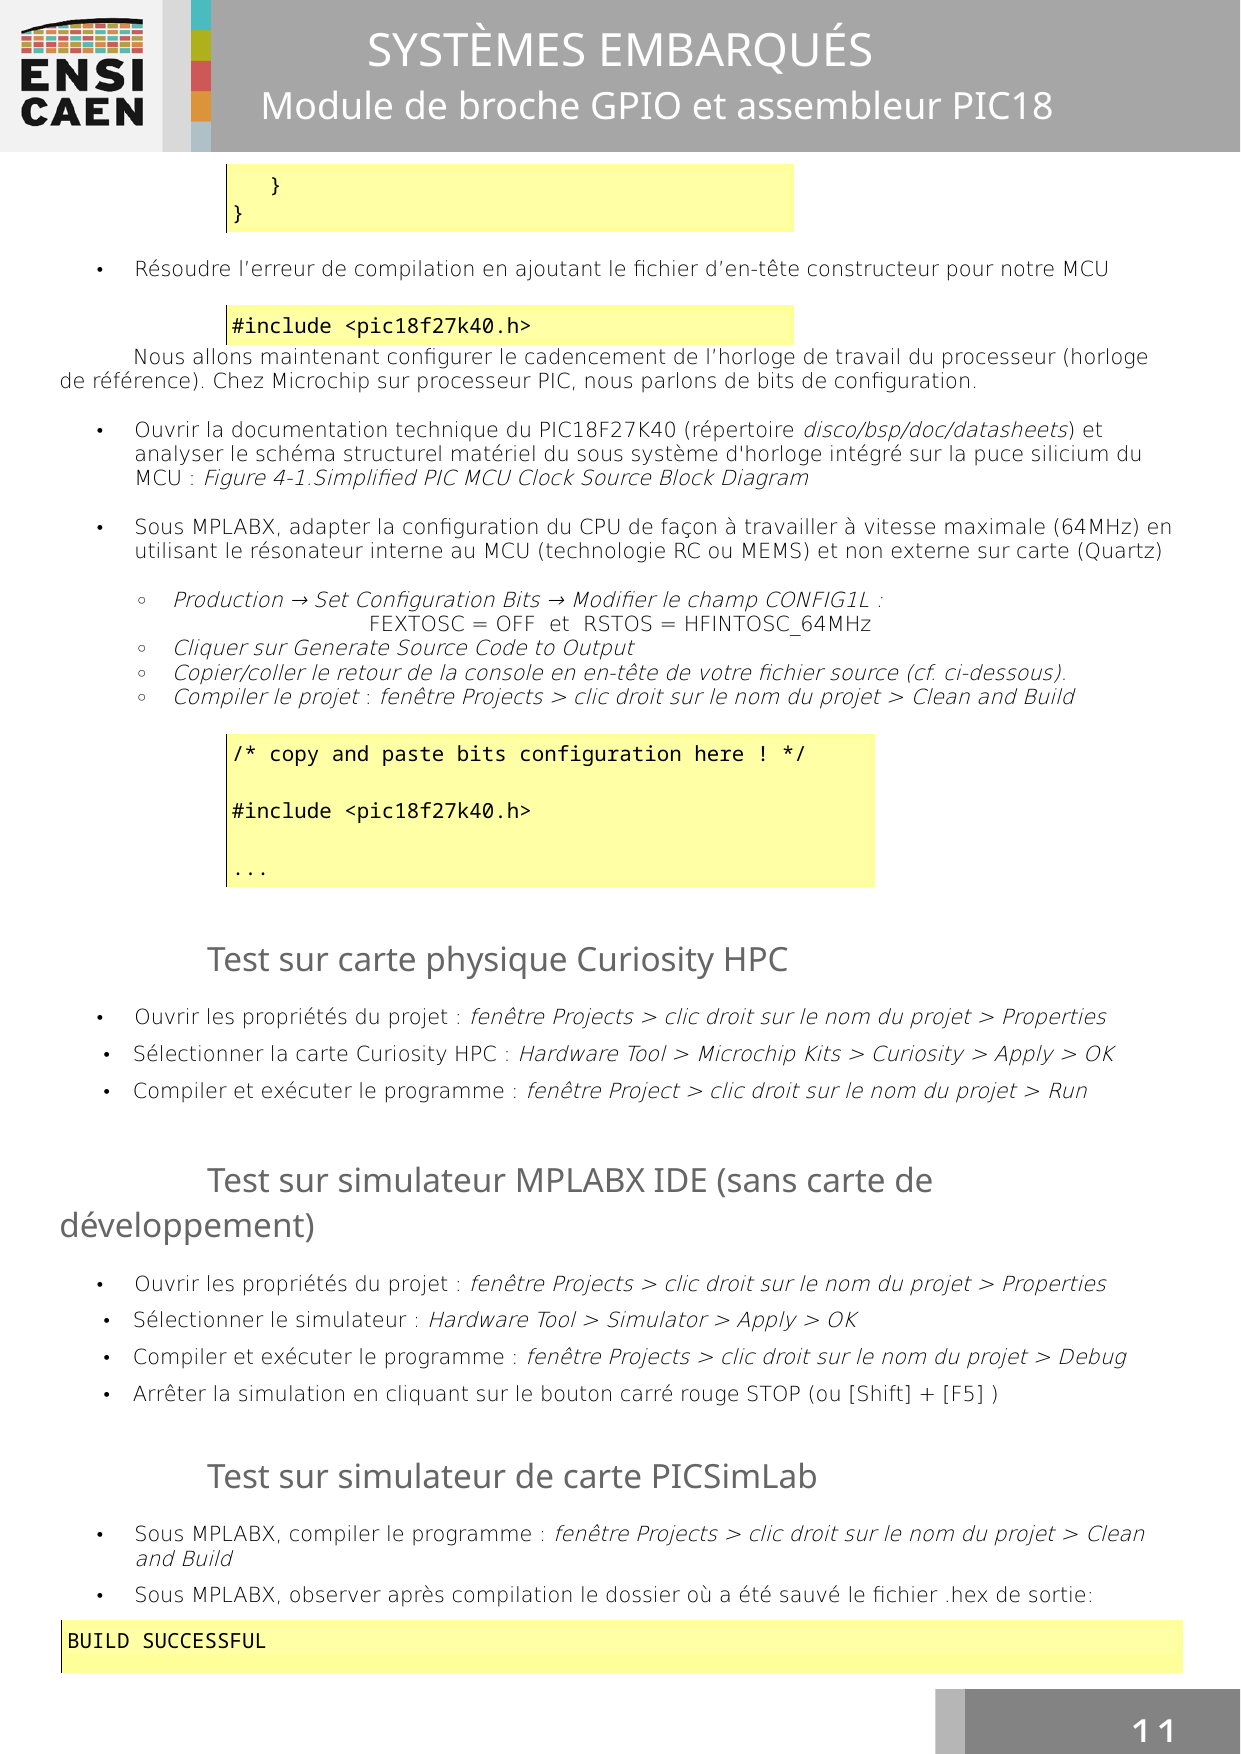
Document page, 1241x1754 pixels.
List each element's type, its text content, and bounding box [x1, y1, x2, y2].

table_header BUILD SUCCESSFUL [62, 1620, 1183, 1673]
text Nous allons maintenant configurer le cadencement de l’horloge de travail du processeur (horloge de référence). Chez Microchip sur processeur PIC, nous parlons de bits de configuration. [59, 345, 1181, 394]
text Test sur simulateur de carte PICSimLab [59, 1453, 1181, 1498]
list Cliquer sur Generate Source Code to Output [134, 636, 1181, 661]
list Ouvrir la documentation technique du PIC18F27K40 (répertoire disco/bsp/doc/datasheets) et analyser le schéma structurel matériel du sous système d'horloge intégré sur la puce silicium du MCU : Figure 4-1.Simplified PIC MCU Clock Source Block Diagram [97, 418, 1181, 491]
picture [935, 1689, 1241, 1754]
table_header } } [227, 164, 794, 232]
list Production → Set Configuration Bits → Modifier le champ CONFIG1L : [134, 588, 1181, 612]
text Test sur carte physique Curiosity HPC [59, 936, 1181, 981]
list Sous MPLABX, adapter la configuration du CPU de façon à travailler à vitesse maximale (64MHz) en utilisant le résonateur interne au MCU (technologie RC ou MEMS) et non externe sur carte (Quartz) [97, 515, 1181, 563]
list Compiler le projet : fenêtre Projects > clic droit sur le nom du projet > Clean and Build [134, 685, 1181, 709]
list Arrêter la simulation en cliquant sur le bouton carré rouge STOP (ou [Shift] + [F5] ) [103, 1382, 1181, 1406]
list Ouvrir les propriétés du projet : fenêtre Projects > clic droit sur le nom du projet > Properties [97, 1005, 1181, 1029]
table_header /* copy and paste bits configuration here ! */ #include <pic18f27k40.h> ... [227, 734, 875, 887]
picture [0, 0, 1241, 152]
table_header #include <pic18f27k40.h> [227, 305, 794, 345]
list Sélectionner le simulateur : Hardware Tool > Simulator > Apply > OK [103, 1308, 1181, 1333]
list Compiler et exécuter le programme : fenêtre Project > clic droit sur le nom du projet > Run [103, 1079, 1181, 1103]
list Compiler et exécuter le programme : fenêtre Projects > clic droit sur le nom du projet > Debug [103, 1345, 1181, 1369]
list Ouvrir les propriétés du projet : fenêtre Projects > clic droit sur le nom du projet > Properties [97, 1272, 1181, 1296]
list Sous MPLABX, observer après compilation le dossier où a été sauvé le fichier .hex de sortie: [97, 1583, 1181, 1608]
text Test sur simulateur MPLABX IDE (sans carte de développement) [59, 1156, 1181, 1247]
list Copier/coller le retour de la console en en-tête de votre fichier source (cf. ci-dessous). [134, 661, 1181, 685]
text FEXTOSC = OFF et RSTOS = HFINTOSC_64MHz [59, 612, 1181, 636]
list Sous MPLABX, compiler le programme : fenêtre Projects > clic droit sur le nom du projet > Clean and Build [97, 1522, 1181, 1571]
list Résoudre l’erreur de compilation en ajoutant le fichier d’en-tête constructeur pour notre MCU [97, 257, 1181, 281]
list Sélectionner la carte Curiosity HPC : Hardware Tool > Microchip Kits > Curiosity > Apply > OK [103, 1042, 1181, 1066]
